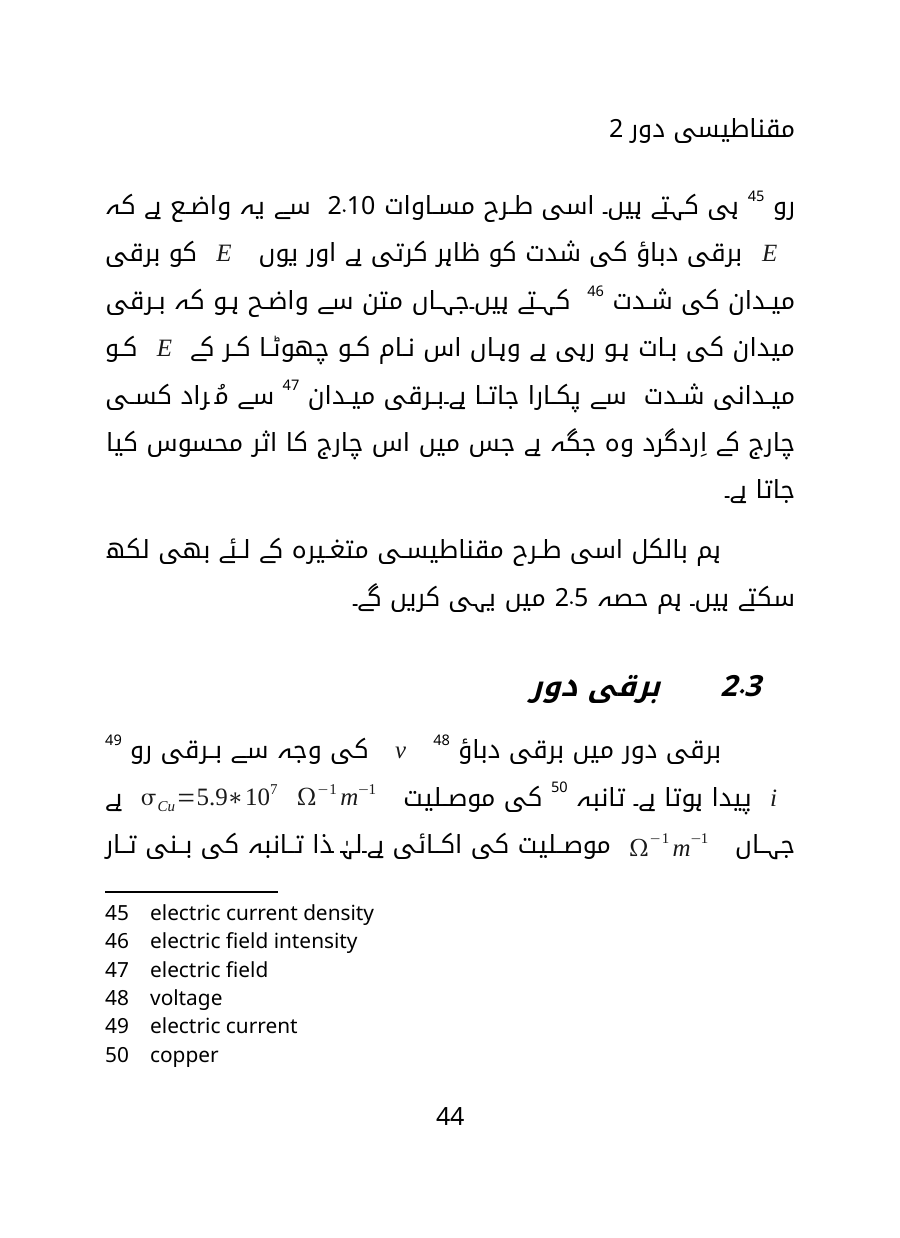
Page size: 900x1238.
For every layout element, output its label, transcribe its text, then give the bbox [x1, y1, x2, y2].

text voltage [105, 983, 795, 1012]
text electric current density [105, 898, 795, 926]
text electric field intensity [105, 926, 795, 955]
text ہیں۔ شکل سے واضع ہے کہ برقی رو سلاخ کی رقبہ عمودی تراشسے گزرتی ہے لہٰذا مساوات 2.9 کے تحتبرقی رو کی کثافت کو ظاہر کرتی ہے۔ اسی وجہ سےکو کثافتِ برقی رو ہی کہتے ہیں۔ اسی طرح مساوات 2.10 سے یہ واضع ہے کہبرقی دباؤ کی شدت کو ظاہر کرتی ہے اور یوں کو برقی میدان کی شدت کہتے ہیں۔جہاں متن سے واضح ہو کہ برقی میدان کی بات ہو رہی ہے وہاں اس نام کو چھوٹا کر کےکو میدانی شدت سے پکارا جاتا ہے۔برقی میدان سے مُراد کسی چارج کے اِردگرد وہ جگہ ہے جس میں اس چارج کا اثر محسوس کیا جاتا ہے۔ [105, 182, 795, 514]
text ہم بالکل اسی طرح مقناطیسی متغیرہ کے لئے بھی لکھ سکتے ہیں۔ ہم حصہ 2.5 میں یہی کریں گے۔ [105, 527, 795, 621]
text electric field [105, 955, 795, 983]
subtitle برقی دور [105, 659, 720, 714]
text electric current [105, 1012, 795, 1040]
text copper [105, 1040, 795, 1068]
text برقی دور میں برقی دباؤ کی وجہ سے برقی رو پیدا ہوتا ہے۔ تانبہ کی موصلیت ہے جہاں موصلیت کی اکائی ہے۔لہٰذا تانبہ کی بنی تار کی مزاحمت قابلِ نظرانداز ہوتی ہے۔اگر ایسی تار میں برقی روکا بہاو ہو، تو اس تار کی مزاحمت میں، اوہم کے قانون کے تحت، برقی دباؤ گھٹے گا اور اس گھٹنے کی مقدارہو گی۔ کی قابلِ نظر انداز ہونے کی وجہ سے یہ مقدار بھی قابلِ نظر انداز ہو گی۔ اس کا مطلب ہے کہ برقی دباؤ کی بغیر گھٹے ایک جگہ سے دوسری جگہ رسائی ممکن ہے ۔ اسی لئے تانبہ کی تار کو عموما برقی دباؤ کی ایک جگہ سے دوسری جگہ رسائی کے لئے استعمال کیا جاتا ہے اور اس کی مزاحمت کو صفر ہی سمجھا جاتا ہے۔ شکل 2.3 حصہ الف میں ایک ایسا ہی برقی دور دکھایا گیا ہے۔اس برقی دور میں کل تار کی مزاحمتہے۔ اگر تار کی مزاحمت کو نظرانداز کیا جا سکے تو ہمیں برقی دور 2.3 حصہ ب ملتا ہے۔اس برقی دور میں برقی دباؤ کو مزاحمتتک بغیر گھٹائے پہنچایا گیا ہے۔ [105, 727, 795, 869]
